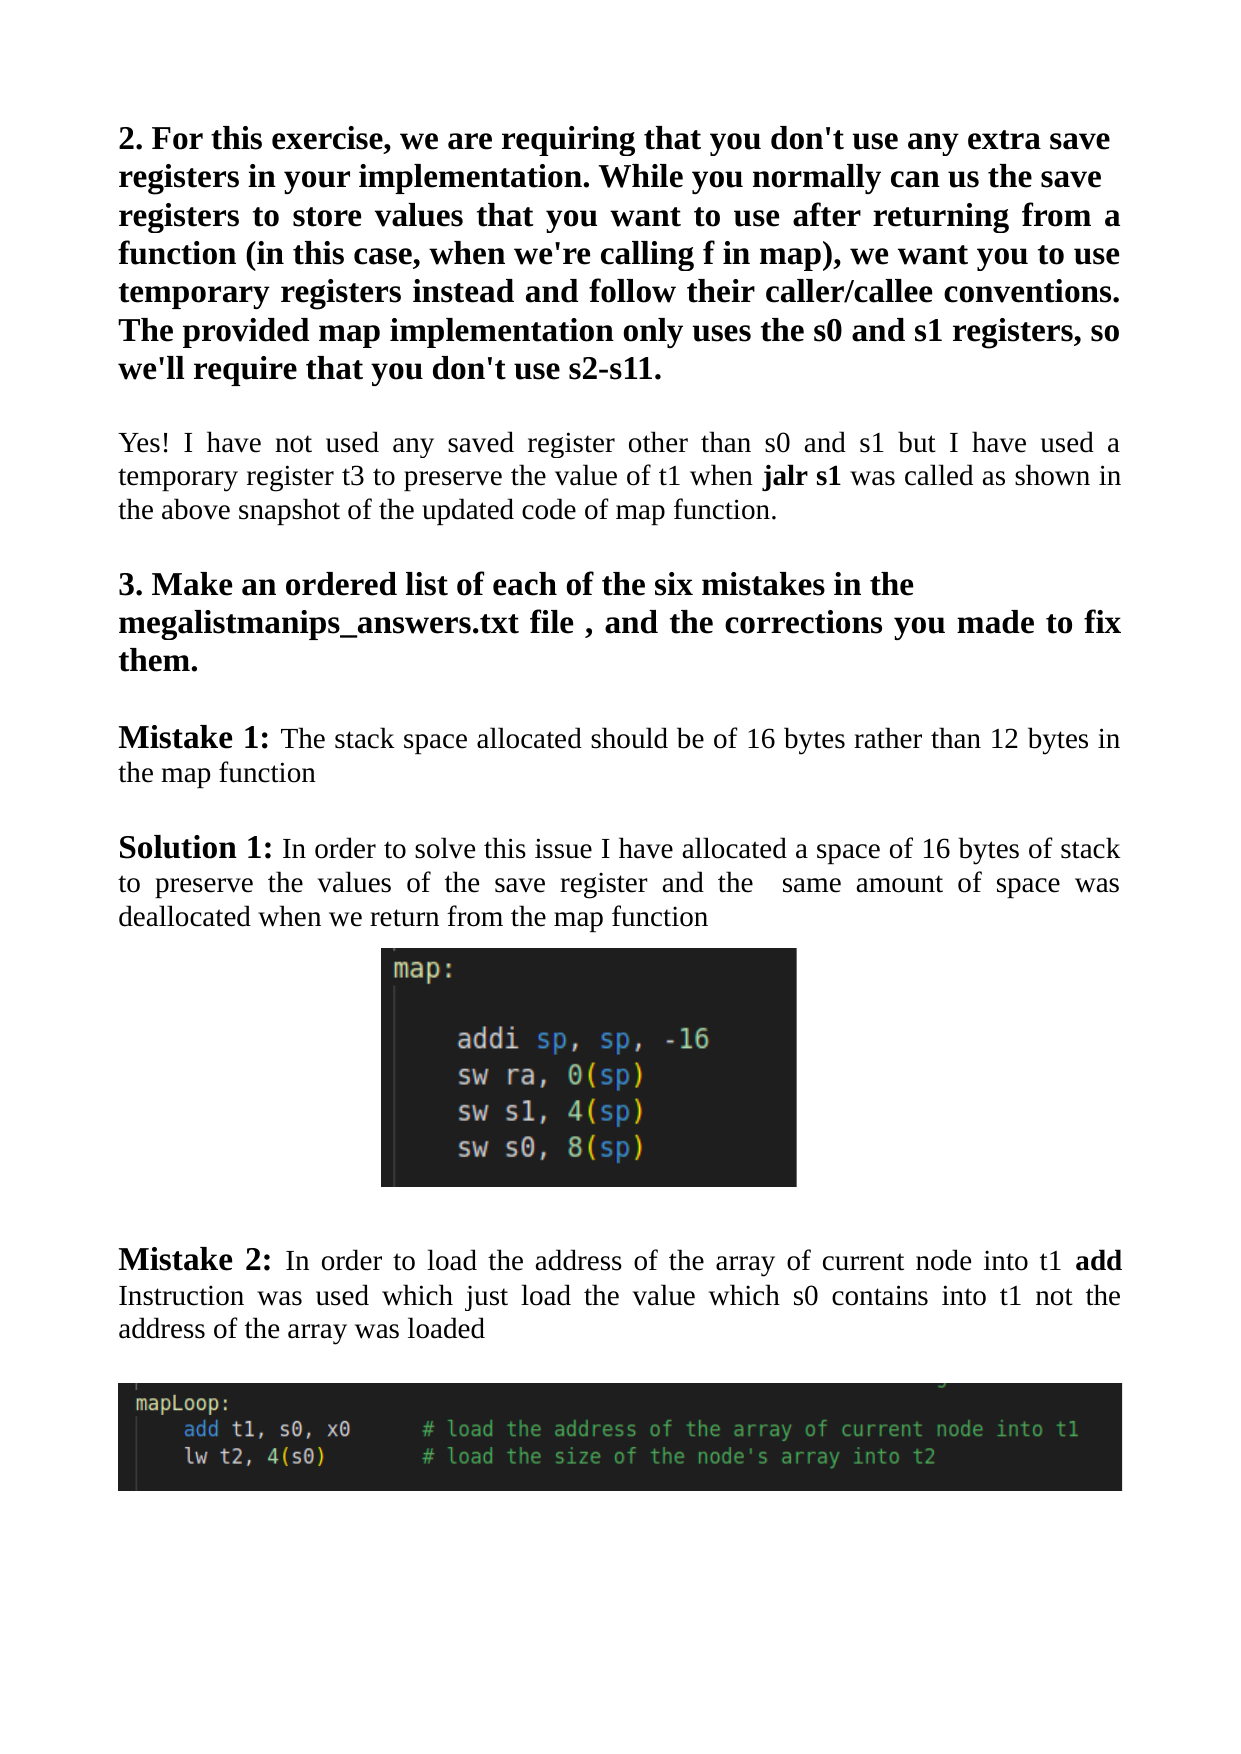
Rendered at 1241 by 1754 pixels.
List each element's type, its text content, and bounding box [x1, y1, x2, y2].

text megalistmanips_answers.txt file , and the corrections you made to fix them. [118, 602, 1122, 679]
text Solution 1: In order to solve this issue I have allocated a space of 16 bytes of stack to preserve the values of the save register and the same amount of space was deallocated when we return from the map function [118, 827, 1122, 933]
text Mistake 1: The stack space allocated should be of 16 bytes rather than 12 bytes in the map function [118, 717, 1122, 789]
text 2. For this exercise, we are requiring that you don't use any extra save [118, 118, 1122, 156]
picture [381, 948, 797, 1187]
picture [118, 1383, 1123, 1491]
text registers to store values that you want to use after returning from a function (in this case, when we're calling f in map), we want you to use temporary registers instead and follow their caller/callee conventions. The provided map implementation only uses the s0 and s1 registers, so we'll require that you don't use s2-s11. [118, 195, 1122, 386]
text 3. Make an ordered list of each of the six mistakes in the [118, 564, 1122, 602]
text Mistake 2: In order to load the address of the array of current node into t1 add Instruction was used which just load the value which s0 contains into t1 not the address of the array was loaded [118, 1239, 1122, 1345]
text registers in your implementation. While you normally can us the save [118, 156, 1122, 195]
text Yes! I have not used any saved register other than s0 and s1 but I have used a temporary register t3 to preserve the value of t1 when jalr s1 was called as shown in the above snapshot of the updated code of map function. [118, 425, 1122, 525]
